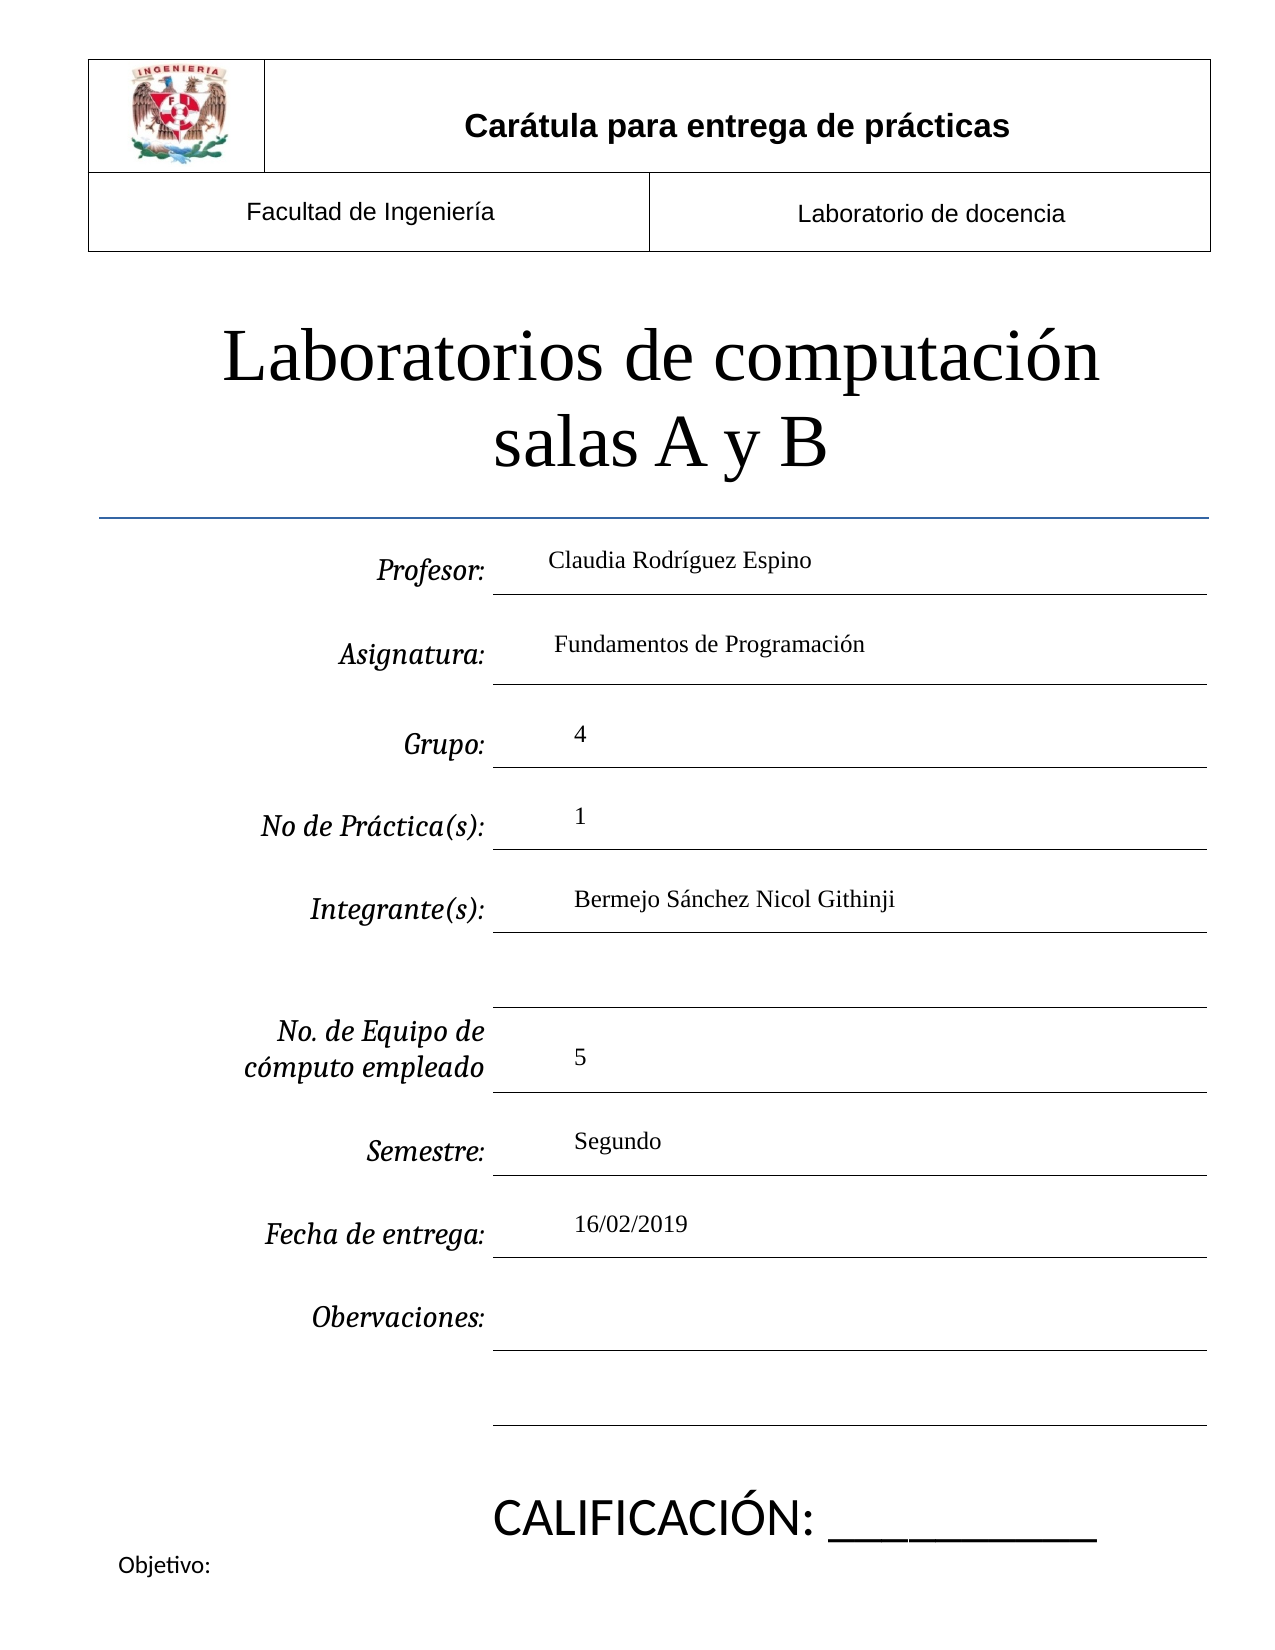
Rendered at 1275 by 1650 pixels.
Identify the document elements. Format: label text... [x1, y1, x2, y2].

table_cell Integrante(s): [118, 849, 493, 932]
table_cell No. de Equipo de cómputo empleado [118, 1007, 493, 1091]
table_cell 5 [493, 1008, 1207, 1091]
table_cell 1 [493, 768, 1207, 849]
table_cell Fecha de entrega: [118, 1175, 493, 1257]
text CALIFICACIÓN: __________ [118, 1483, 1205, 1549]
table_cell [493, 933, 1207, 1007]
table_header Claudia Rodríguez Espino [493, 519, 1207, 594]
table_cell 4 [493, 685, 1207, 766]
table_cell Segundo [493, 1093, 1207, 1174]
table_cell [493, 1258, 1207, 1350]
text Objetivo: [118, 1549, 1205, 1580]
table_cell 16/02/2019 [493, 1176, 1207, 1257]
table_cell Grupo: [118, 684, 493, 766]
table_cell [118, 1350, 493, 1425]
table_header Profesor: [118, 519, 493, 594]
table_cell Asignatura: [118, 594, 493, 684]
text Laboratorios de computación [118, 310, 1205, 396]
table_header [89, 60, 264, 172]
table_cell Obervaciones: [118, 1257, 493, 1350]
table_cell [118, 932, 493, 1007]
table_cell Semestre: [118, 1091, 493, 1174]
table_cell [493, 1351, 1207, 1425]
table_cell Bermejo Sánchez Nicol Githinji [493, 850, 1207, 932]
table_cell Facultad de Ingeniería [89, 173, 649, 251]
table_cell No de Práctica(s): [118, 766, 493, 849]
table_header Carátula para entrega de prácticas [265, 60, 1210, 172]
text salas A y B [118, 396, 1205, 482]
table_cell Laboratorio de docencia [650, 173, 1210, 251]
table_header [118, 511, 493, 517]
table_cell Fundamentos de Programación [493, 595, 1207, 684]
table_header [493, 511, 1207, 517]
